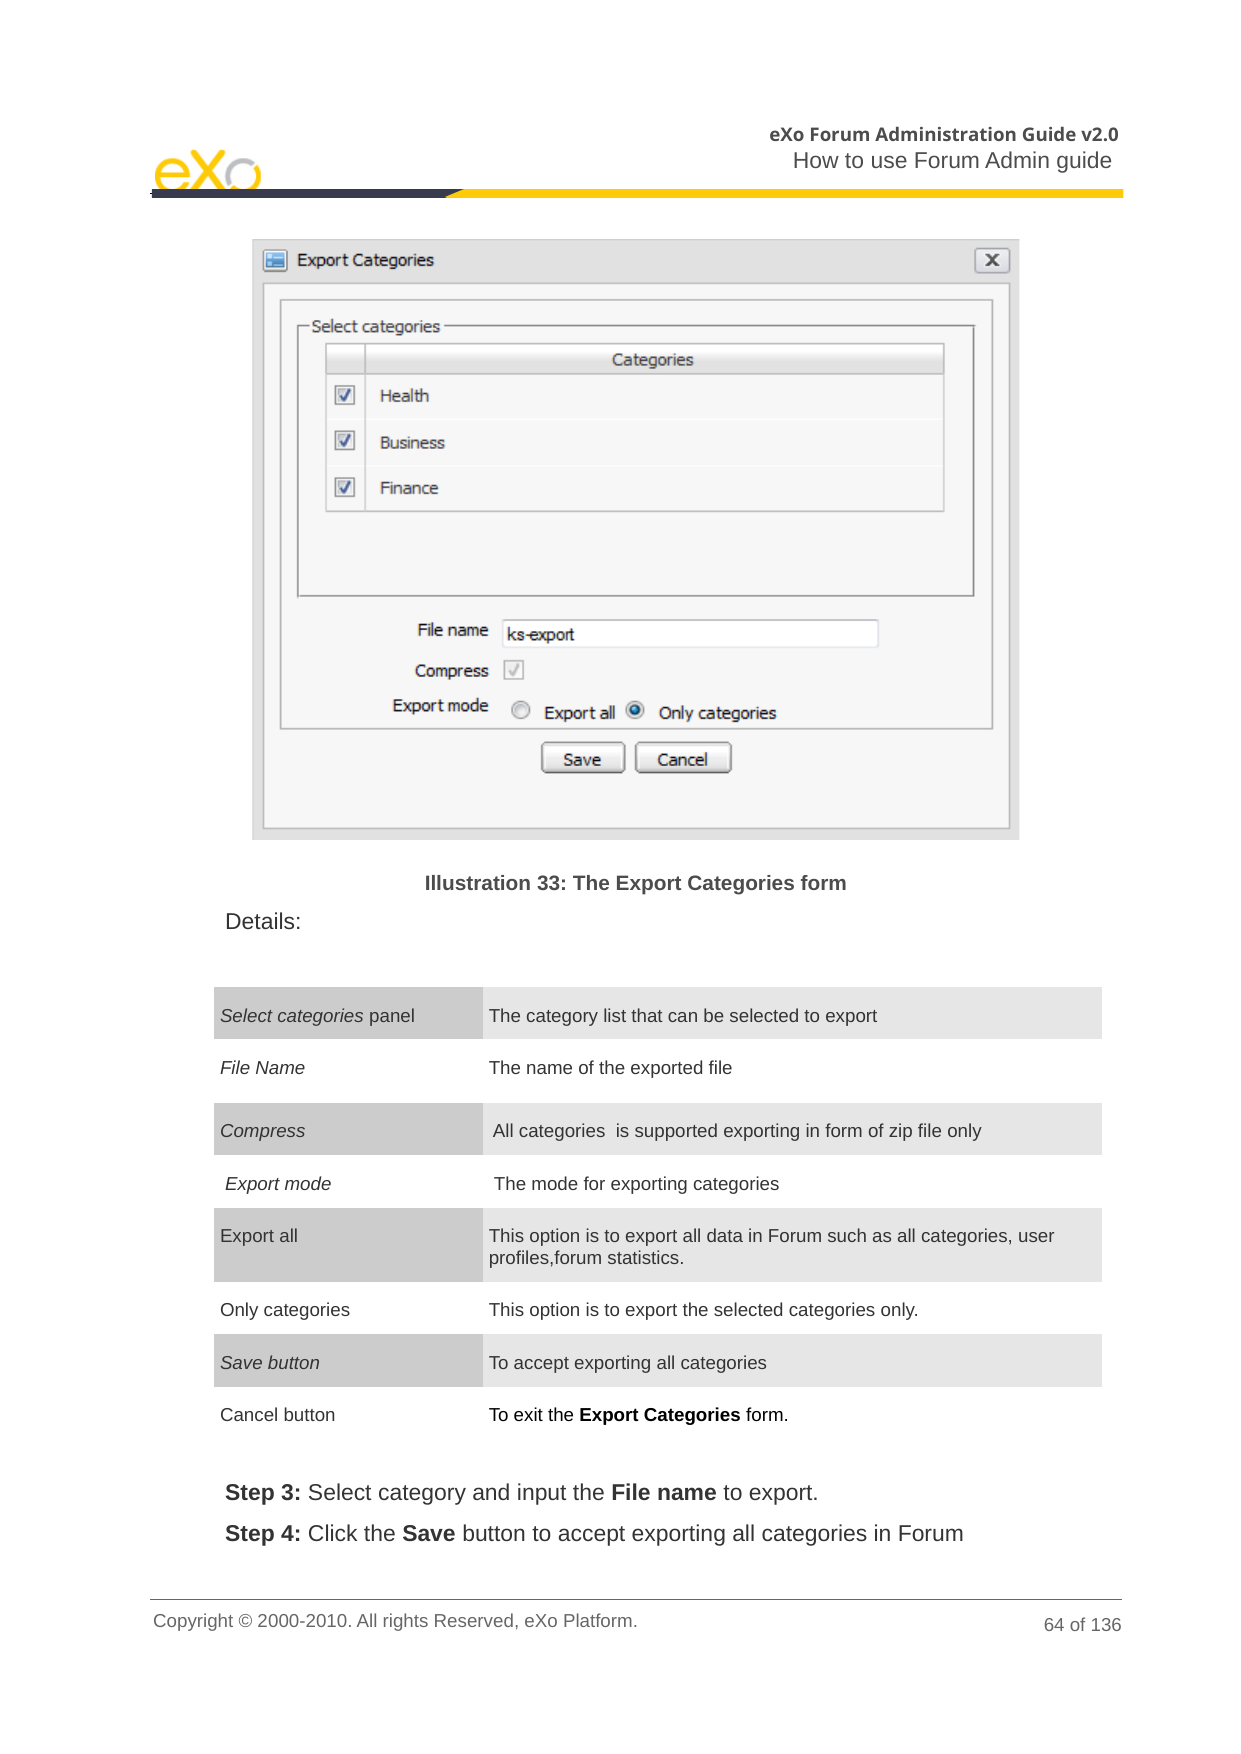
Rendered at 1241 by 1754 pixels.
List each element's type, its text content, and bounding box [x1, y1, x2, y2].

table_cell Compress [214, 1103, 483, 1155]
list Step 3: Select category and input the File name to export. [187, 1479, 1122, 1505]
table_header The category list that can be selected to export [483, 987, 1102, 1039]
table_cell This option is to export the selected categories only. [483, 1282, 1102, 1334]
table_cell The name of the exported file [483, 1039, 1102, 1102]
list Illustration 33: The Export Categories form [233, 298, 1038, 895]
table_cell Export mode [214, 1155, 483, 1207]
table_cell Cancel button [214, 1387, 483, 1439]
table_header Select categories panel [214, 987, 483, 1039]
table_cell To exit the Export Categories form. [483, 1387, 1102, 1439]
list Step 4: Click the Save button to accept exporting all categories in Forum [187, 1520, 1122, 1547]
table_cell Save button [214, 1334, 483, 1387]
picture [252, 239, 1020, 840]
table_cell Export all [214, 1208, 483, 1282]
table_cell Only categories [214, 1282, 483, 1334]
table_cell This option is to export all data in Forum such as all categories, user profiles,forum statistics. [483, 1208, 1102, 1282]
table_cell All categories is supported exporting in form of zip file only [483, 1103, 1102, 1155]
table_cell File Name [214, 1039, 483, 1102]
table_cell The mode for exporting categories [483, 1155, 1102, 1207]
table_cell To accept exporting all categories [483, 1334, 1102, 1387]
list Details: [187, 223, 1122, 934]
picture [151, 149, 1124, 198]
